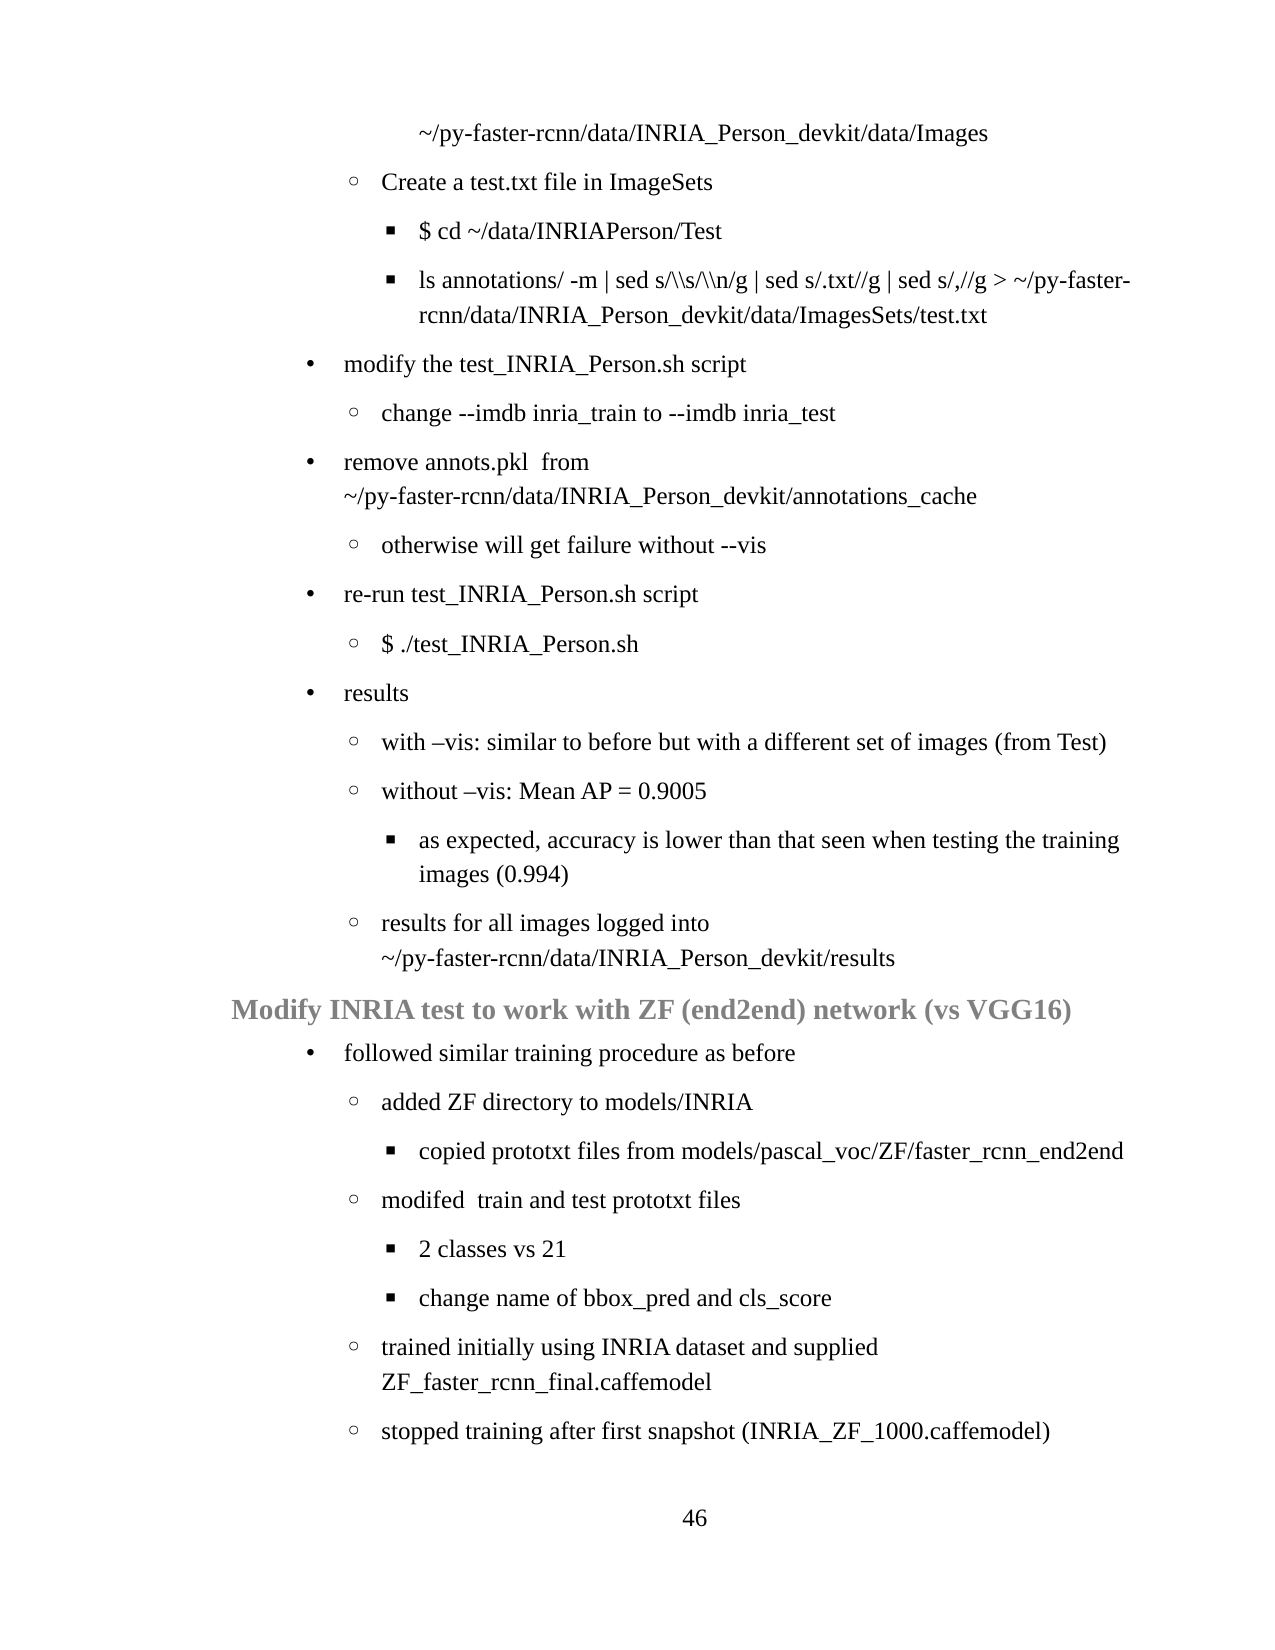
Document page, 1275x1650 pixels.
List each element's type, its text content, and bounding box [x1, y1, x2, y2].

list as expected, accuracy is lower than that seen when testing the training images (0.994) [381, 825, 1158, 888]
list remove annots.pkl from ~/py-faster-rcnn/data/INRIA_Person_devkit/annotations_cache [306, 447, 1158, 510]
list $ ./test_INRIA_Person.sh [344, 629, 1158, 657]
list ls annotations/ -m | sed s/\\s/\\n/g | sed s/.txt//g | sed s/,//g > ~/py-faster-rcnn/data/INRIA_Person_devkit/data/ImagesSets/test.txt [381, 265, 1158, 328]
list copied prototxt files from models/pascal_voc/ZF/faster_rcnn_end2end [381, 1136, 1158, 1165]
list trained initially using INRIA dataset and supplied ZF_faster_rcnn_final.caffemodel [344, 1332, 1158, 1396]
list change name of bbox_pred and cls_score [381, 1283, 1158, 1312]
list followed similar training procedure as before [306, 1038, 1158, 1067]
list results for all images logged into ~/py-faster-rcnn/data/INRIA_Person_devkit/results [344, 908, 1158, 972]
list $ cd ~/data/INRIAPerson/Test [381, 216, 1158, 245]
list 2 classes vs 21 [381, 1234, 1158, 1263]
list stopped training after first snapshot (INRIA_ZF_1000.caffemodel) [344, 1416, 1158, 1445]
list change --imdb inria_train to --imdb inria_test [344, 398, 1158, 427]
list re-run test_INRIA_Person.sh script [306, 579, 1158, 608]
list modify the test_INRIA_Person.sh script [306, 349, 1158, 378]
list results [306, 678, 1158, 706]
list otherwise will get failure without --vis [344, 531, 1158, 559]
list ~/py-faster-rcnn/data/INRIA_Person_devkit/data/Images [381, 118, 1158, 147]
list with –vis: similar to before but with a different set of images (from Test) [344, 727, 1158, 756]
list added ZF directory to models/INRIA [344, 1087, 1158, 1116]
list modifed train and test prototxt files [344, 1185, 1158, 1214]
list without –vis: Mean AP = 0.9005 [344, 776, 1158, 804]
subtitle Modify INRIA test to work with ZF (end2end) network (vs VGG16) [231, 992, 1158, 1026]
list Create a test.txt file in ImageSets [344, 167, 1158, 196]
